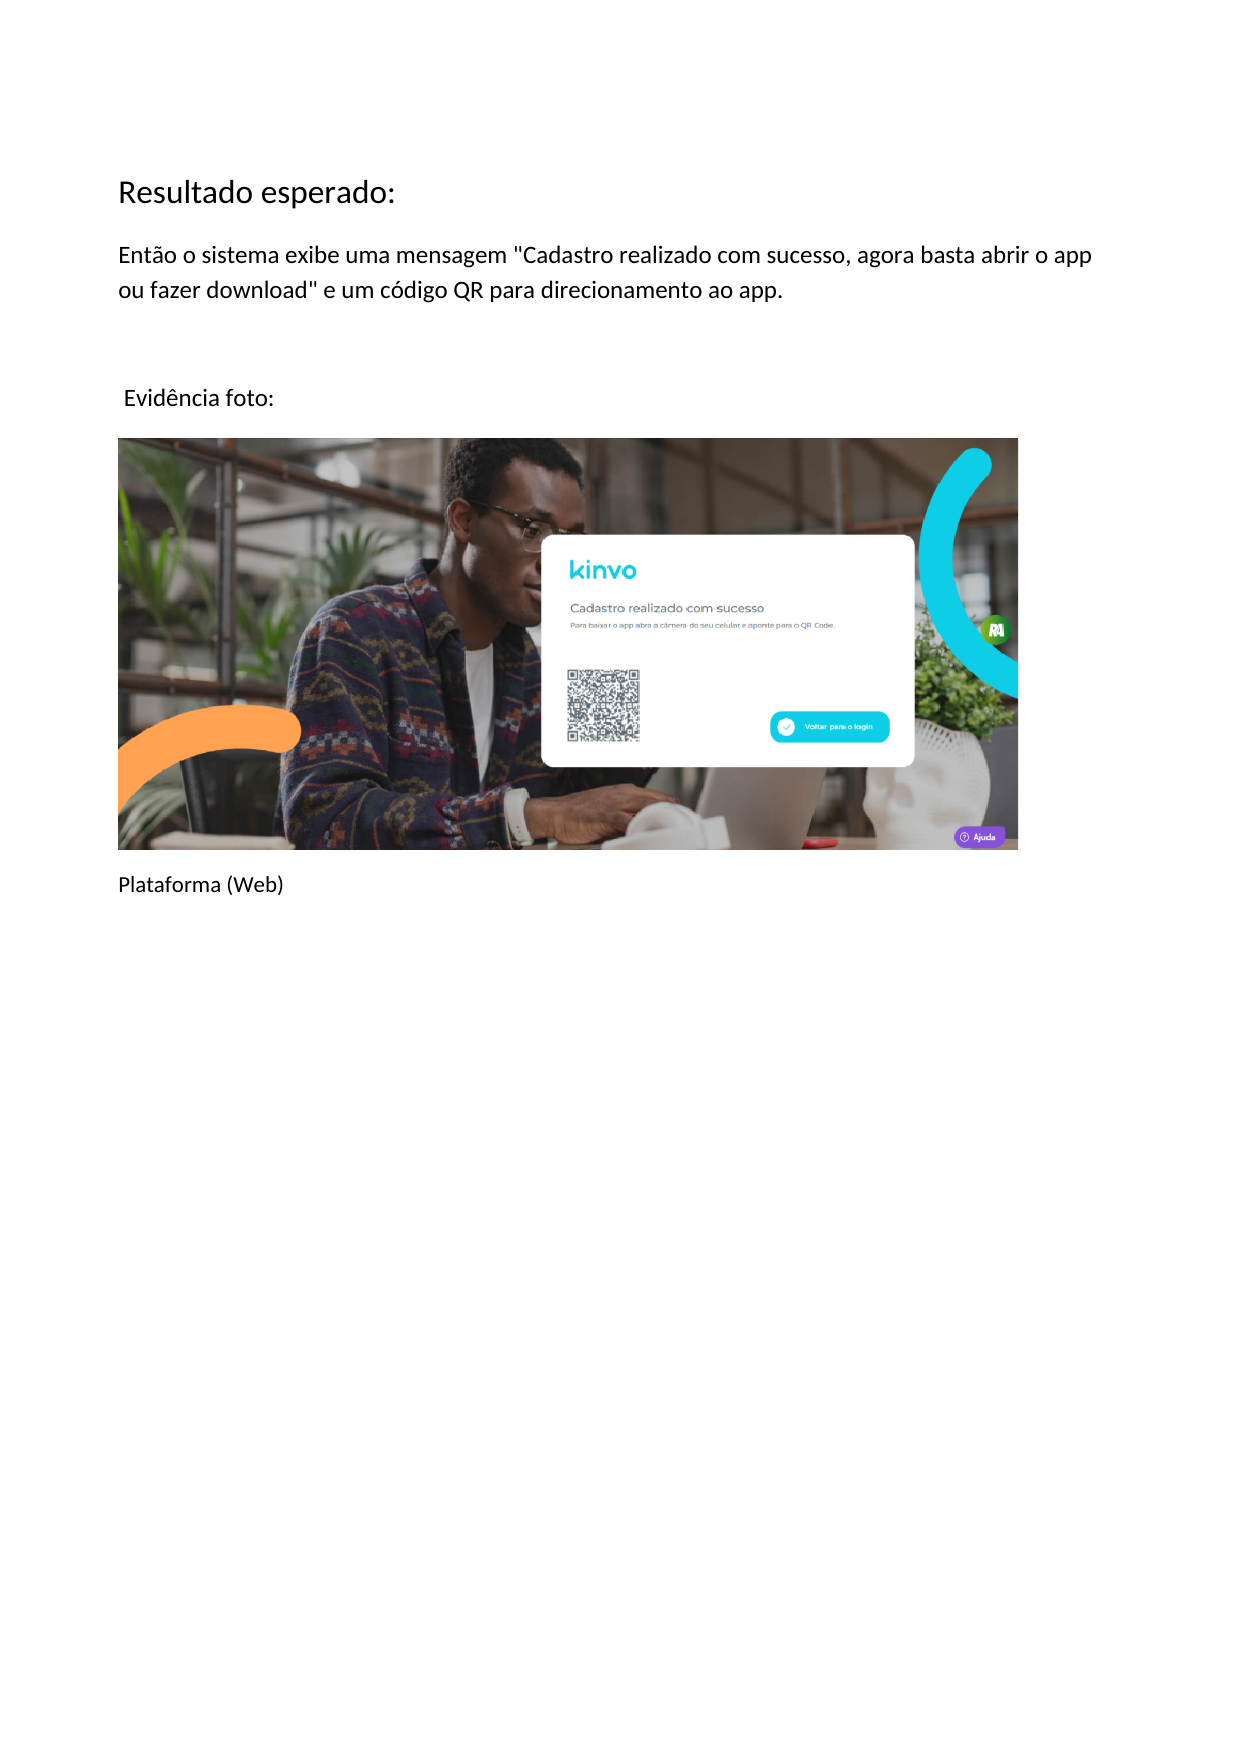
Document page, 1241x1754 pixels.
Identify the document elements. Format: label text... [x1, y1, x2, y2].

text Resultado esperado: [118, 171, 1122, 212]
text Plataforma (Web) [118, 871, 1122, 898]
text Evidência foto: [118, 383, 1122, 413]
text Então o sistema exibe uma mensagem "Cadastro realizado com sucesso, agora basta abrir o app ou fazer download" e um código QR para direcionamento ao app. [118, 239, 1122, 304]
